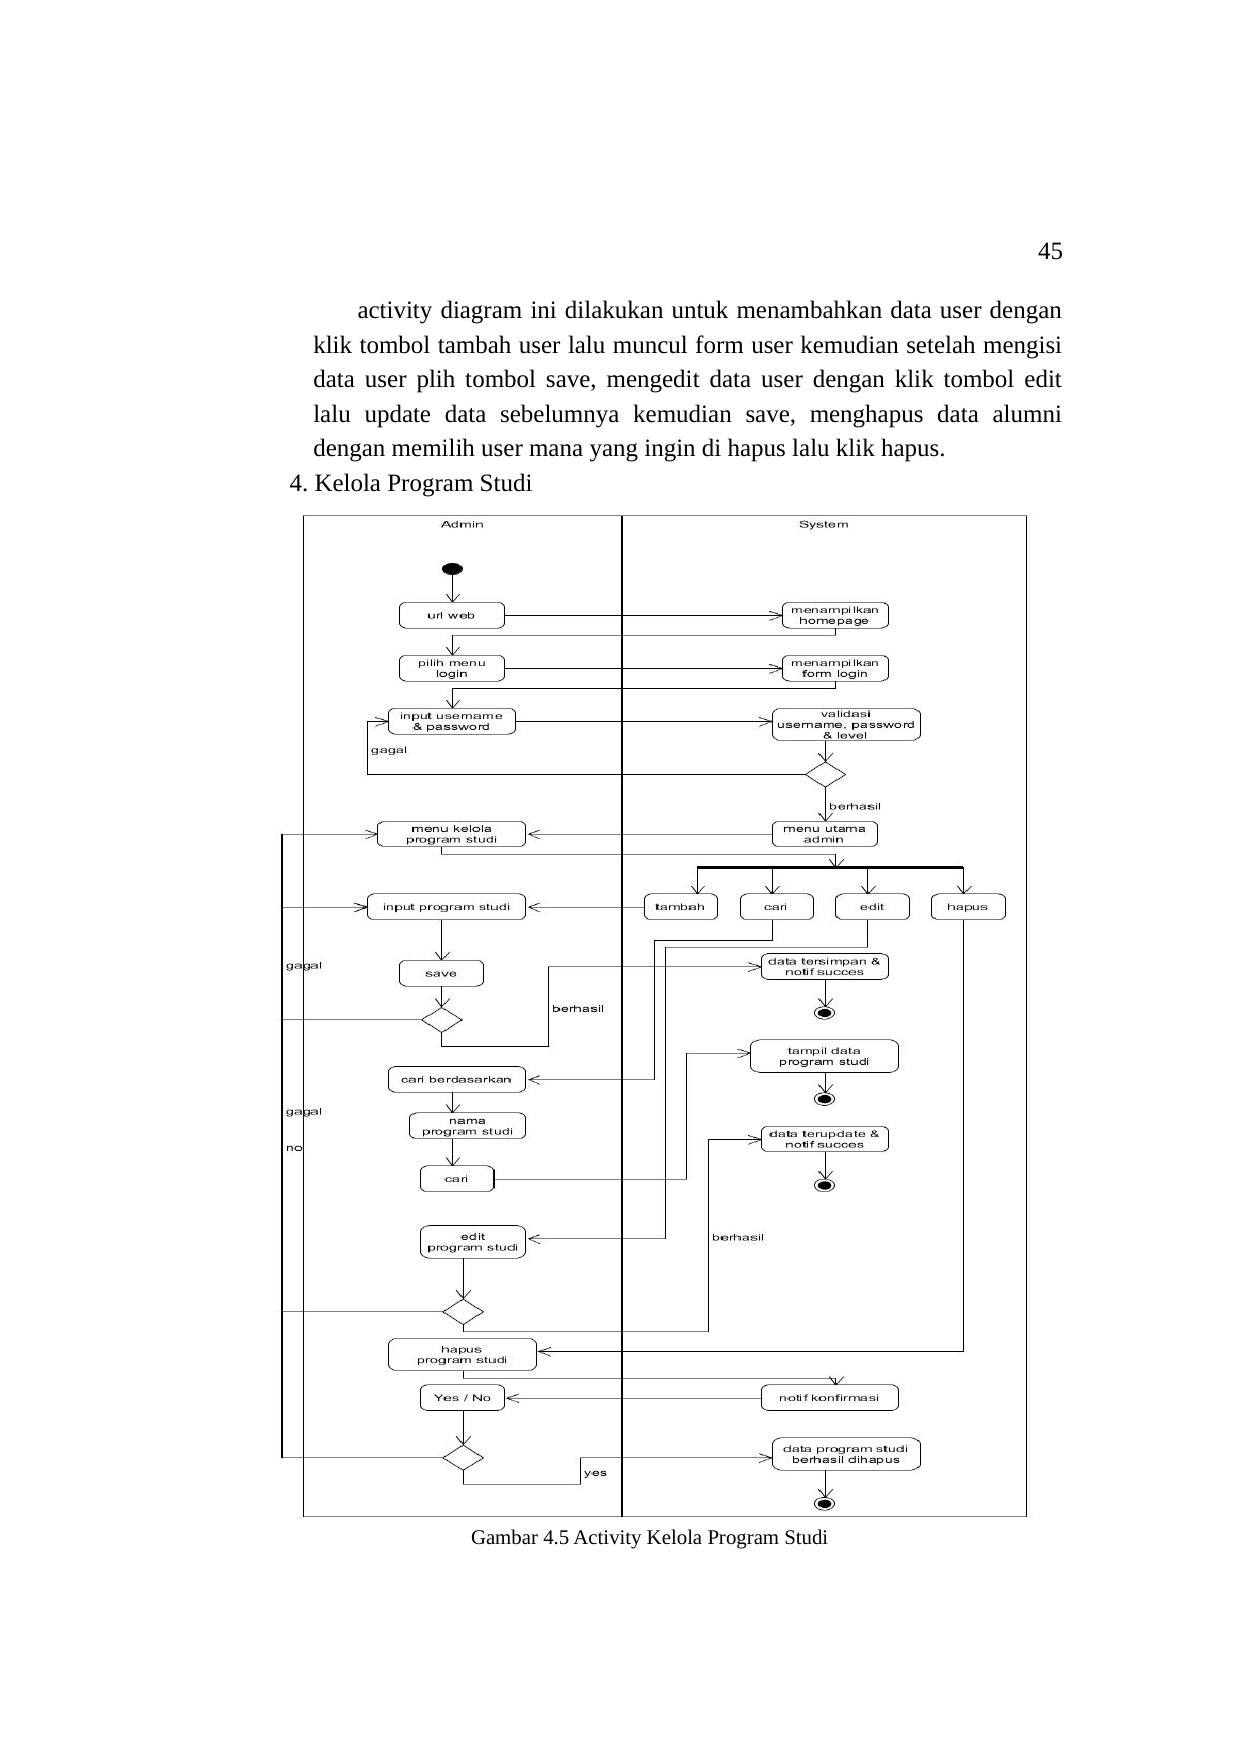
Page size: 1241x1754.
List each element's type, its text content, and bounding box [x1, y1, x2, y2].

picture [251, 514, 1048, 1520]
text Gambar 4.5 Activity Kelola Program Studi [251, 1520, 1048, 1549]
text 4. Kelola Program Studi [289, 468, 1063, 496]
text activity diagram ini dilakukan untuk menambahkan data user dengan klik tombol tambah user lalu muncul form user kemudian setelah mengisi data user plih tombol save, mengedit data user dengan klik tombol edit lalu update data sebelumnya kemudian save, menghapus data alumni dengan memilih user mana yang ingin di hapus lalu klik hapus. [313, 295, 1063, 462]
